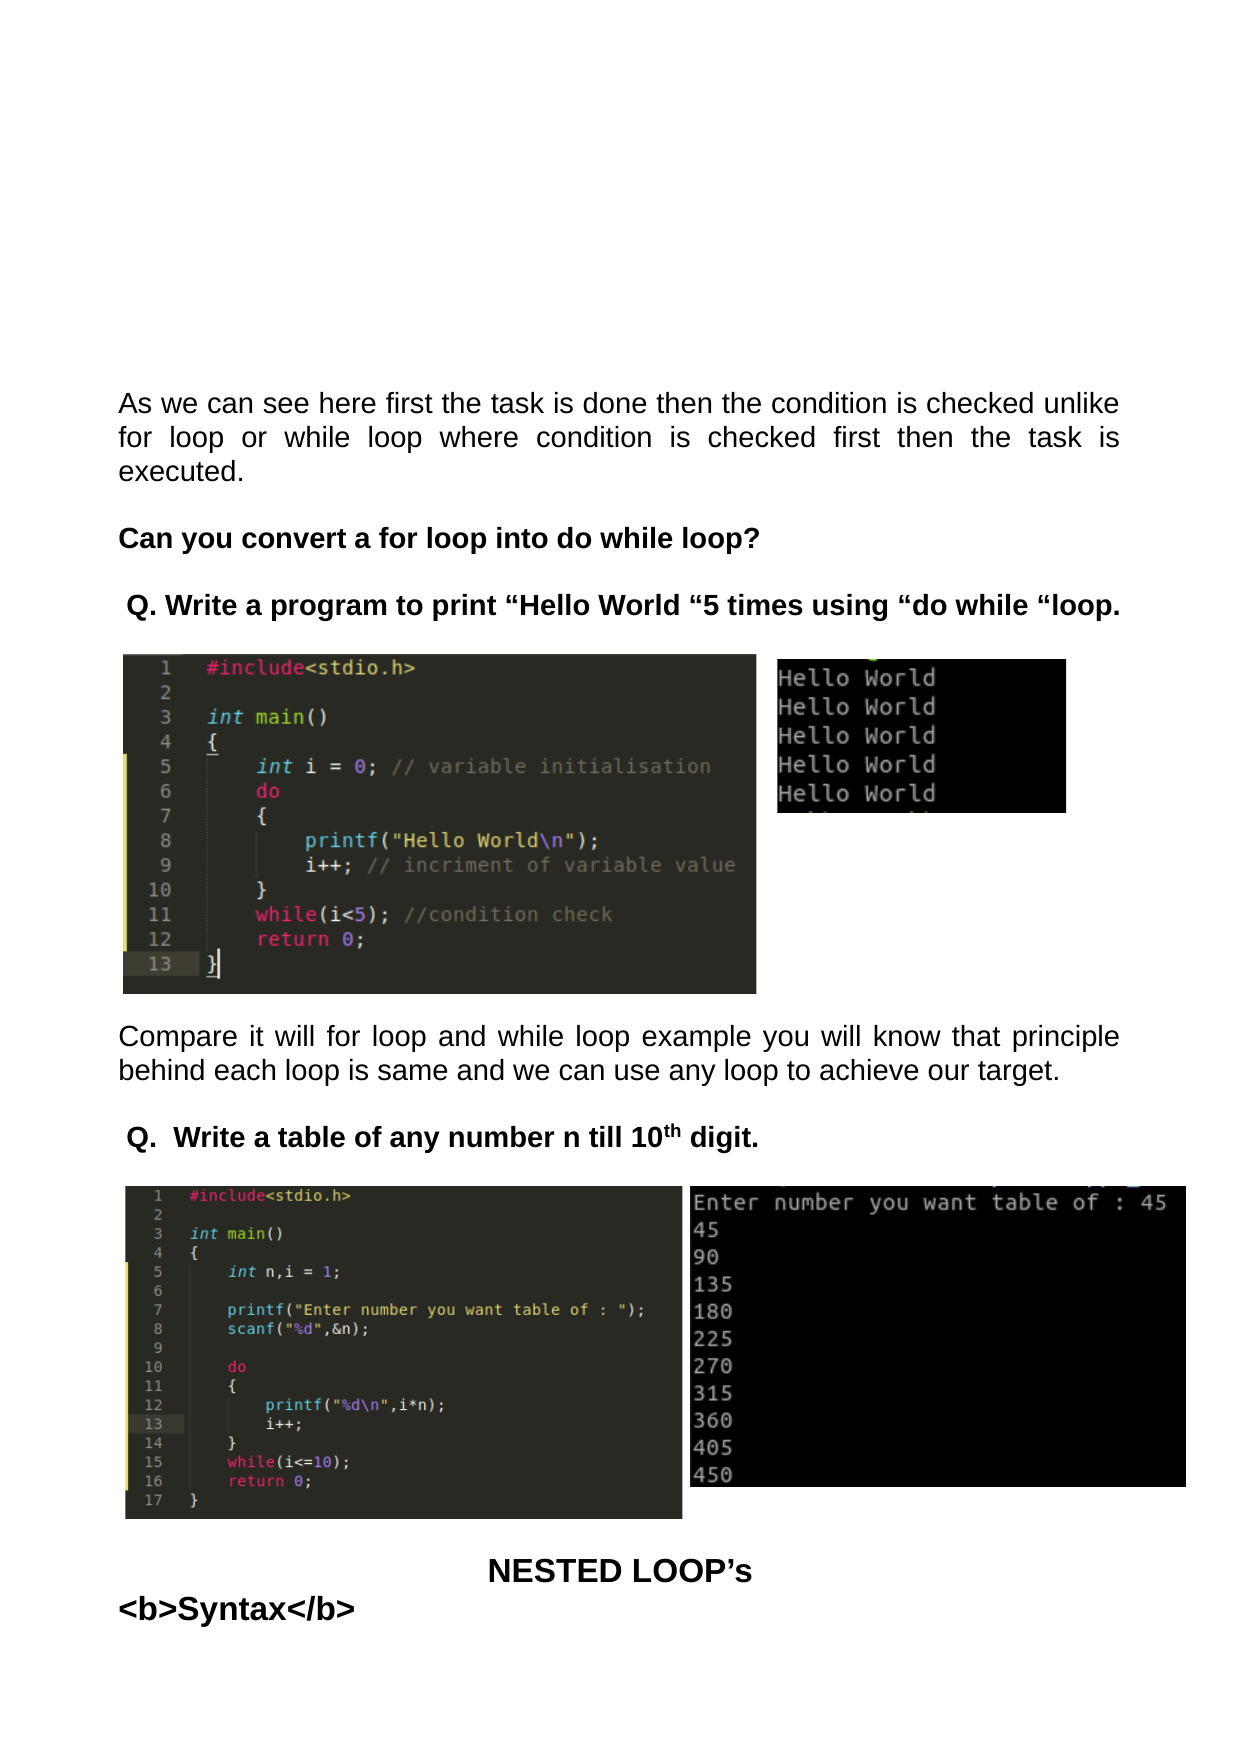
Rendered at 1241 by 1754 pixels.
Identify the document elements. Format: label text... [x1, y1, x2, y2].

text As we can see here first the task is done then the condition is checked unlike for loop or while loop where condition is checked first then the task is executed. [118, 386, 1122, 487]
text Q. Write a table of any number n till 10th digit. [118, 1119, 1122, 1153]
text Can you convert a for loop into do while loop? [118, 521, 1122, 554]
text NESTED LOOP’s [118, 1551, 1122, 1589]
text <b>Syntax</b> [118, 1589, 1122, 1628]
text Q. Write a program to print “Hello World “5 times using “do while “loop. [118, 588, 1122, 621]
text Compare it will for loop and while loop example you will know that principle behind each loop is same and we can use any loop to achieve our target. [118, 1019, 1122, 1086]
